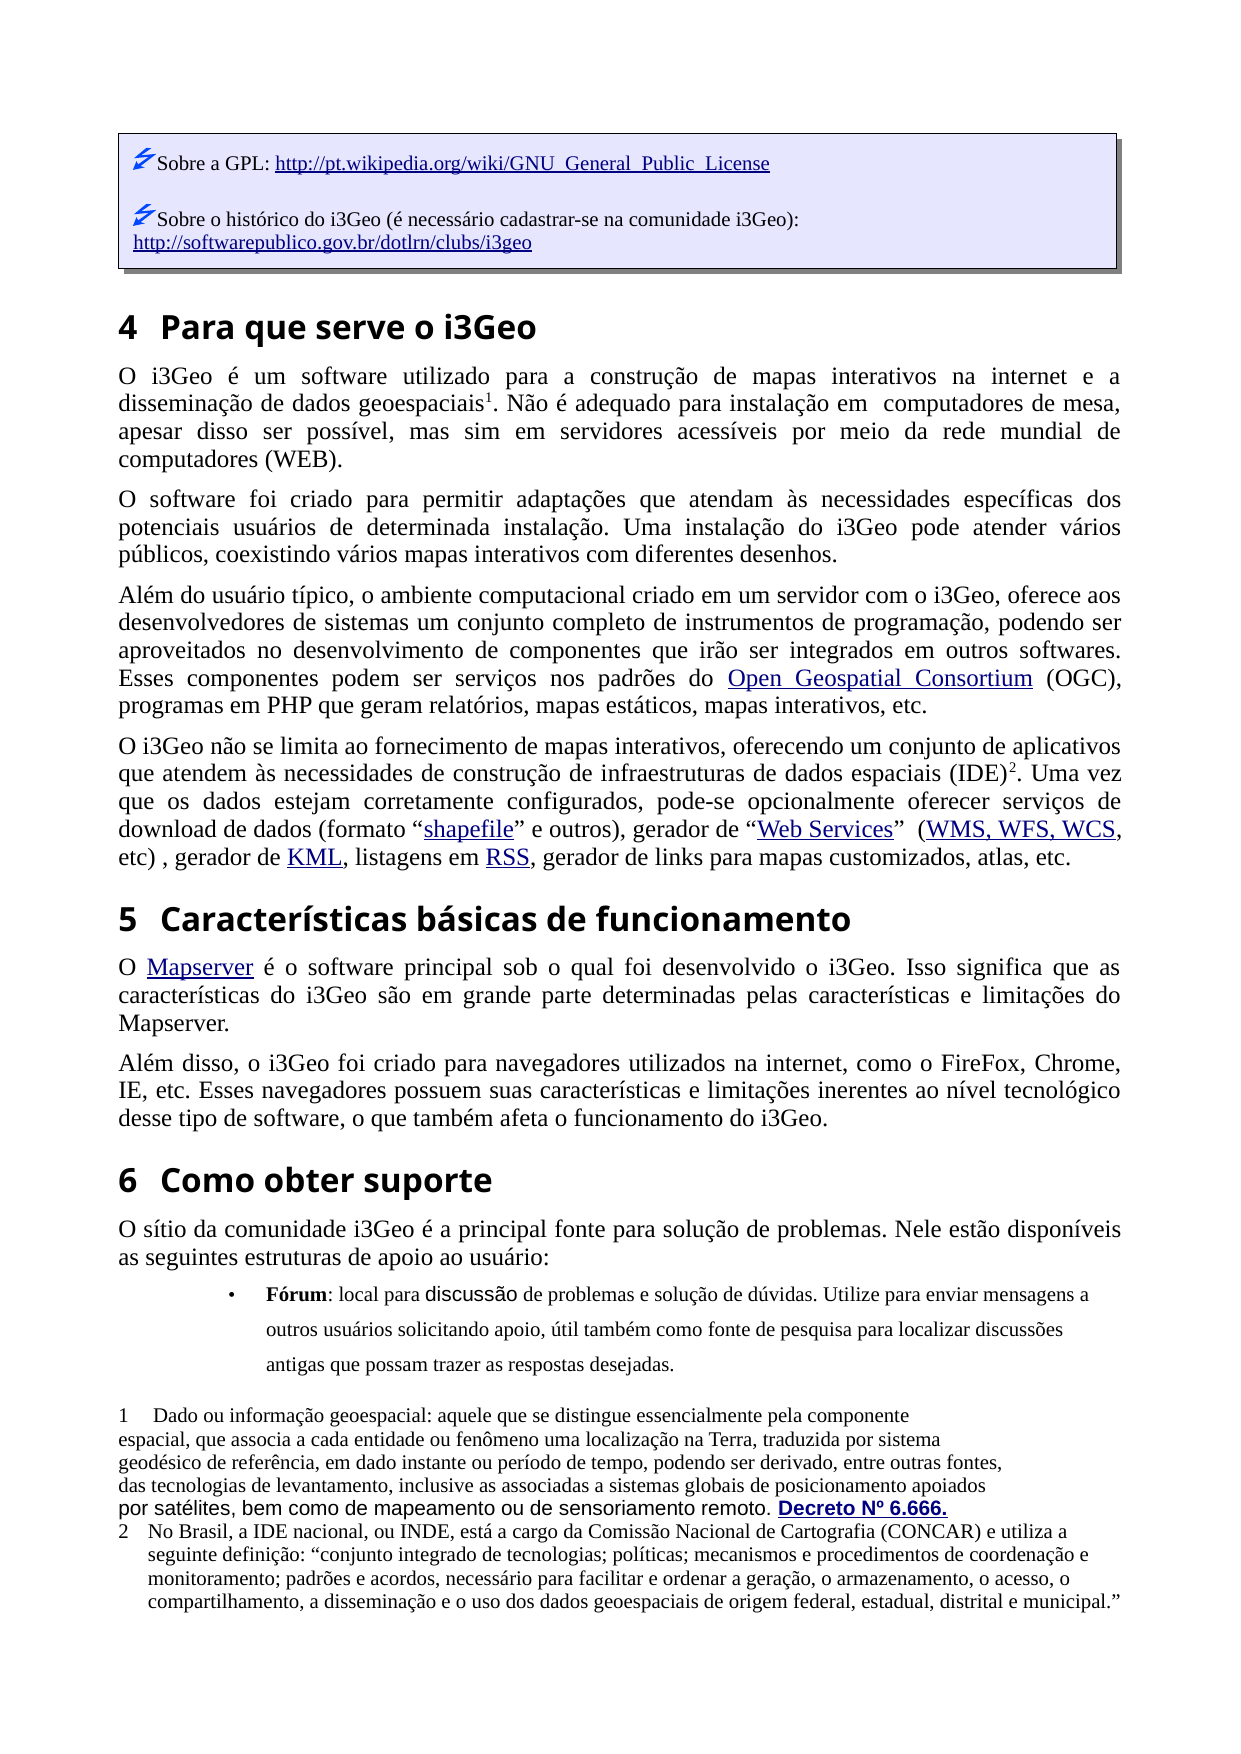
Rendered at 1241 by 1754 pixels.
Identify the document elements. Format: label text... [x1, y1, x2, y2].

text No Brasil, a IDE nacional, ou INDE, está a cargo da Comissão Nacional de Cartografia (CONCAR) e utiliza a seguinte definição: “conjunto integrado de tecnologias; políticas; mecanismos e procedimentos de coordenação e monitoramento; padrões e acordos, necessário para facilitar e ordenar a geração, o armazenamento, o acesso, o compartilhamento, a disseminação e o uso dos dados geoespaciais de origem federal, estadual, distrital e municipal.” [118, 1520, 1122, 1613]
text O Mapserver é o software principal sob o qual foi desenvolvido o i3Geo. Isso significa que as características do i3Geo são em grande parte determinadas pelas características e limitações do Mapserver. [118, 953, 1122, 1036]
text O i3Geo é um software utilizado para a construção de mapas interativos na internet e a disseminação de dados geoespaciais. Não é adequado para instalação em computadores de mesa, apesar disso ser possível, mas sim em servidores acessíveis por meio da rede mundial de computadores (WEB). [118, 362, 1122, 473]
text O software foi criado para permitir adaptações que atendam às necessidades específicas dos potenciais usuários de determinada instalação. Uma instalação do i3Geo pode atender vários públicos, coexistindo vários mapas interativos com diferentes desenhos. [118, 485, 1122, 568]
subtitle Características básicas de funcionamento [118, 895, 1122, 941]
text Sobre a GPL: http://pt.wikipedia.org/wiki/GNU_General_Public_License [119, 134, 1116, 174]
text Dado ou informação geoespacial: aquele que se distingue essencialmente pela componente [118, 1404, 1122, 1427]
text por satélites, bem como de mapeamento ou de sensoriamento remoto. Decreto Nº 6.666. [118, 1497, 1122, 1520]
text das tecnologias de levantamento, inclusive as associadas a sistemas globais de posicionamento apoiados [118, 1474, 1122, 1497]
subtitle Para que serve o i3Geo [118, 304, 1122, 349]
subtitle Como obter suporte [118, 1157, 1122, 1202]
text Sobre o histórico do i3Geo (é necessário cadastrar-se na comunidade i3Geo): http://softwarepublico.gov.br/dotlrn/clubs/i3geo [119, 189, 1116, 268]
list Fórum: local para discussão de problemas e solução de dúvidas. Utilize para enviar mensagens a outros usuários solicitando apoio, útil também como fonte de pesquisa para localizar discussões antigas que possam trazer as respostas desejadas. [228, 1283, 1122, 1376]
text geodésico de referência, em dado instante ou período de tempo, podendo ser derivado, entre outras fontes, [118, 1451, 1122, 1474]
text O i3Geo não se limita ao fornecimento de mapas interativos, oferecendo um conjunto de aplicativos que atendem às necessidades de construção de infraestruturas de dados espaciais (IDE). Uma vez que os dados estejam corretamente configurados, pode-se opcionalmente oferecer serviços de download de dados (formato “shapefile” e outros), gerador de “Web Services” (WMS, WFS, WCS, etc) , gerador de KML, listagens em RSS, gerador de links para mapas customizados, atlas, etc. [118, 732, 1122, 870]
text espacial, que associa a cada entidade ou fenômeno uma localização na Terra, traduzida por sistema [118, 1427, 1122, 1451]
text Além disso, o i3Geo foi criado para navegadores utilizados na internet, como o FireFox, Chrome, IE, etc. Esses navegadores possuem suas características e limitações inerentes ao nível tecnológico desse tipo de software, o que também afeta o funcionamento do i3Geo. [118, 1049, 1122, 1132]
text Além do usuário típico, o ambiente computacional criado em um servidor com o i3Geo, oferece aos desenvolvedores de sistemas um conjunto completo de instrumentos de programação, podendo ser aproveitados no desenvolvimento de componentes que irão ser integrados em outros softwares. Esses componentes podem ser serviços nos padrões do Open Geospatial Consortium (OGC), programas em PHP que geram relatórios, mapas estáticos, mapas interativos, etc. [118, 581, 1122, 719]
text O sítio da comunidade i3Geo é a principal fonte para solução de problemas. Nele estão disponíveis as seguintes estruturas de apoio ao usuário: [118, 1215, 1122, 1270]
